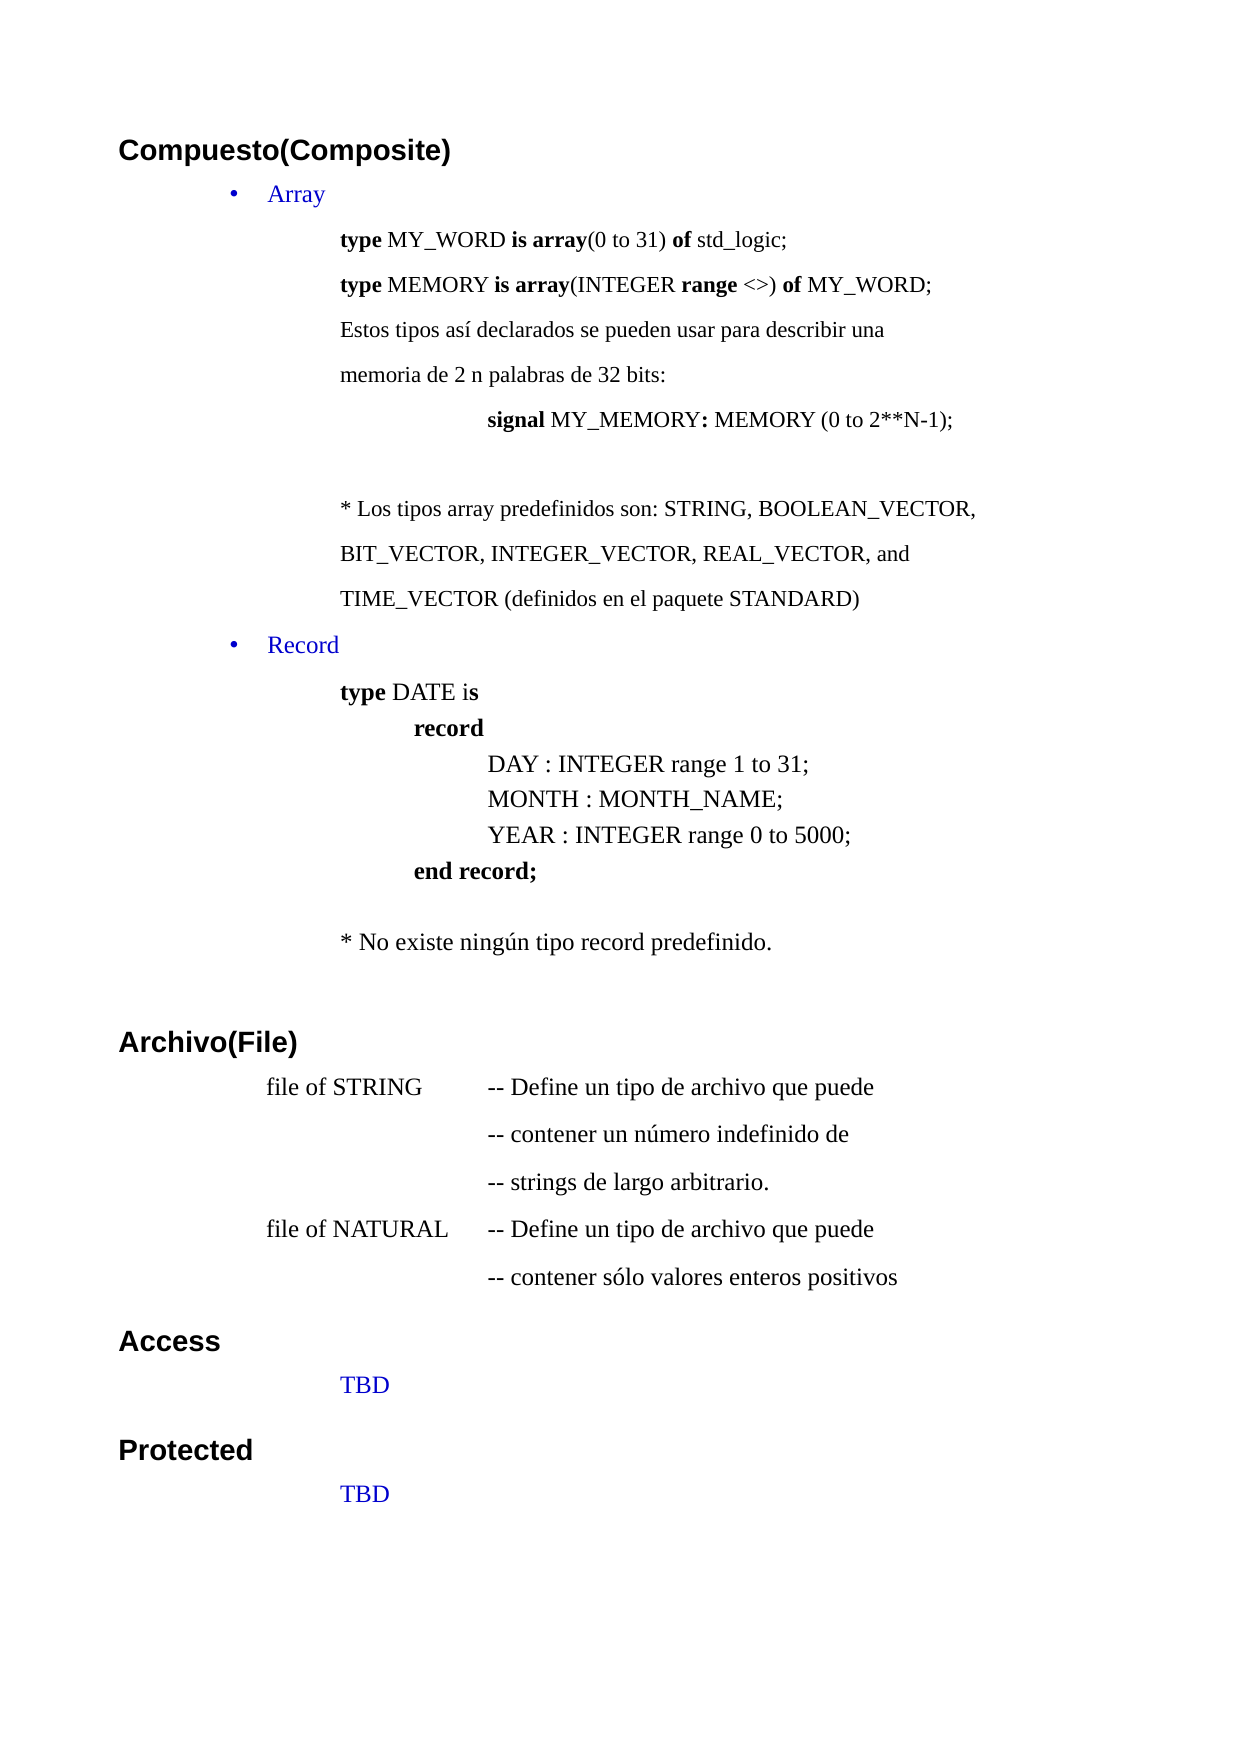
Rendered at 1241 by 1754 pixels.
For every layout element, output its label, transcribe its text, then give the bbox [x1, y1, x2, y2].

text file of STRING -- Define un tipo de archivo que puede [266, 1072, 1122, 1100]
list Array [229, 179, 1122, 208]
text -- strings de largo arbitrario. [266, 1167, 1122, 1196]
text BIT_VECTOR, INTEGER_VECTOR, REAL_VECTOR, and [340, 540, 1122, 566]
text TBD [118, 1479, 1122, 1508]
subtitle Compuesto(Composite) [118, 133, 1122, 166]
text signal MY_MEMORY: MEMORY (0 to 2**N-1); [340, 406, 1122, 432]
list Record [229, 630, 1122, 658]
text type MEMORY is array(INTEGER range <>) of MY_WORD; [340, 271, 1122, 298]
text DAY : INTEGER range 1 to 31; [487, 749, 1122, 777]
text type MY_WORD is array(0 to 31) of std_logic; [340, 227, 1122, 253]
text end record; [413, 856, 1122, 885]
text * Los tipos array predefinidos son: STRING, BOOLEAN_VECTOR, [340, 495, 1122, 522]
text TIME_VECTOR (definidos en el paquete STANDARD) [340, 585, 1122, 611]
text record [413, 713, 1122, 742]
subtitle Archivo(File) [118, 1025, 1122, 1059]
text memoria de 2 n palabras de 32 bits: [340, 361, 1122, 387]
subtitle Access [118, 1324, 1122, 1358]
text TBD [118, 1370, 1122, 1399]
text YEAR : INTEGER range 0 to 5000; [487, 820, 1122, 849]
text -- contener sólo valores enteros positivos [192, 1262, 1122, 1291]
text file of NATURAL -- Define un tipo de archivo que puede [192, 1214, 1122, 1243]
text MONTH : MONTH_NAME; [487, 784, 1122, 813]
text * No existe ningún tipo record predefinido. [340, 927, 1122, 956]
text Estos tipos así declarados se pueden usar para describir una [340, 316, 1122, 342]
subtitle Protected [118, 1433, 1122, 1466]
text -- contener un número indefinido de [266, 1119, 1122, 1148]
text type DATE is [340, 677, 1122, 706]
